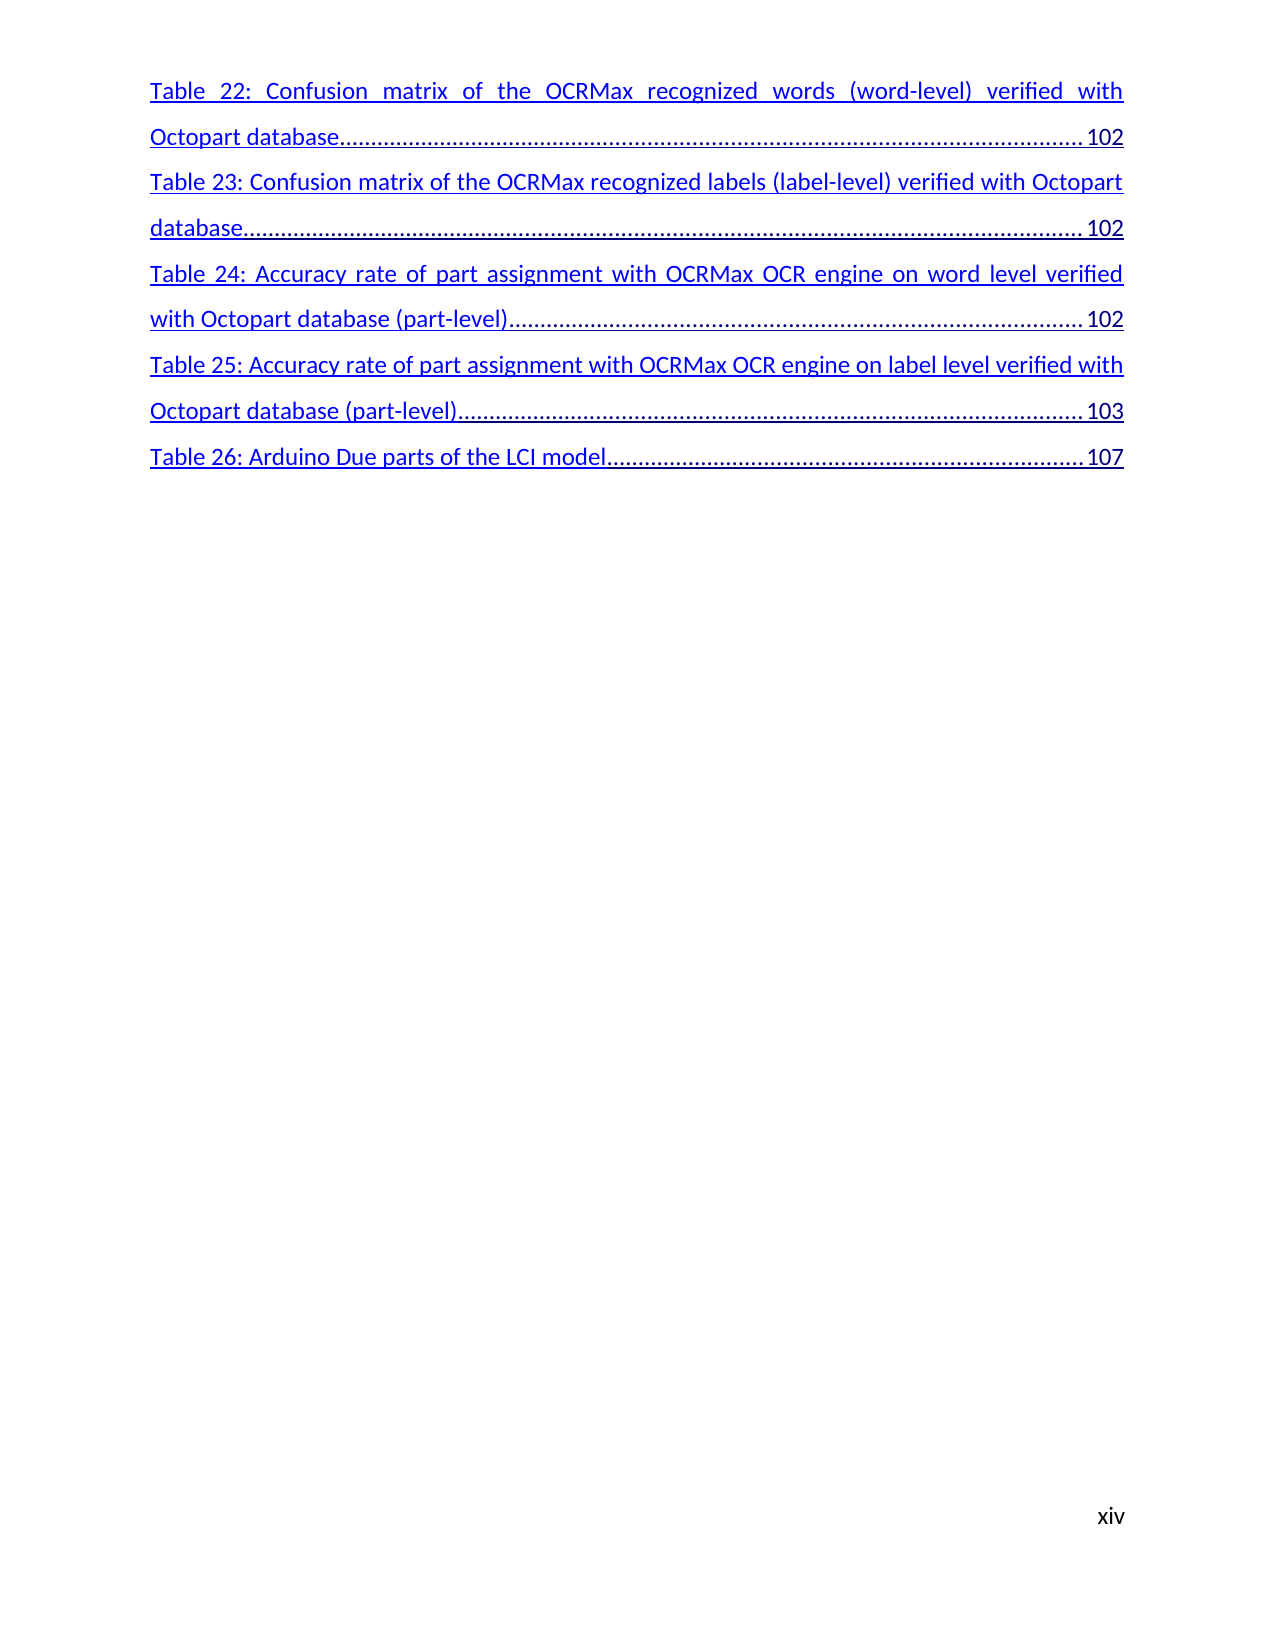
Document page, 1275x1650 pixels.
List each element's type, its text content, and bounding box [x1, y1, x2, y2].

text Table 23: Confusion matrix of the OCRMax recognized labels (label-level) verified with Octopart database 102 [150, 166, 1125, 243]
text Table 26: Arduino Due parts of the LCI model 107 [150, 441, 1125, 471]
text Table 24: Accuracy rate of part assignment with OCRMax OCR engine on word level verified with Octopart database (part-level) 102 [150, 258, 1125, 334]
text Table 22: Confusion matrix of the OCRMax recognized words (word-level) verified with Octopart database 102 [150, 75, 1125, 151]
text Table 25: Accuracy rate of part assignment with OCRMax OCR engine on label level verified with Octopart database (part-level) 103 [150, 349, 1125, 426]
